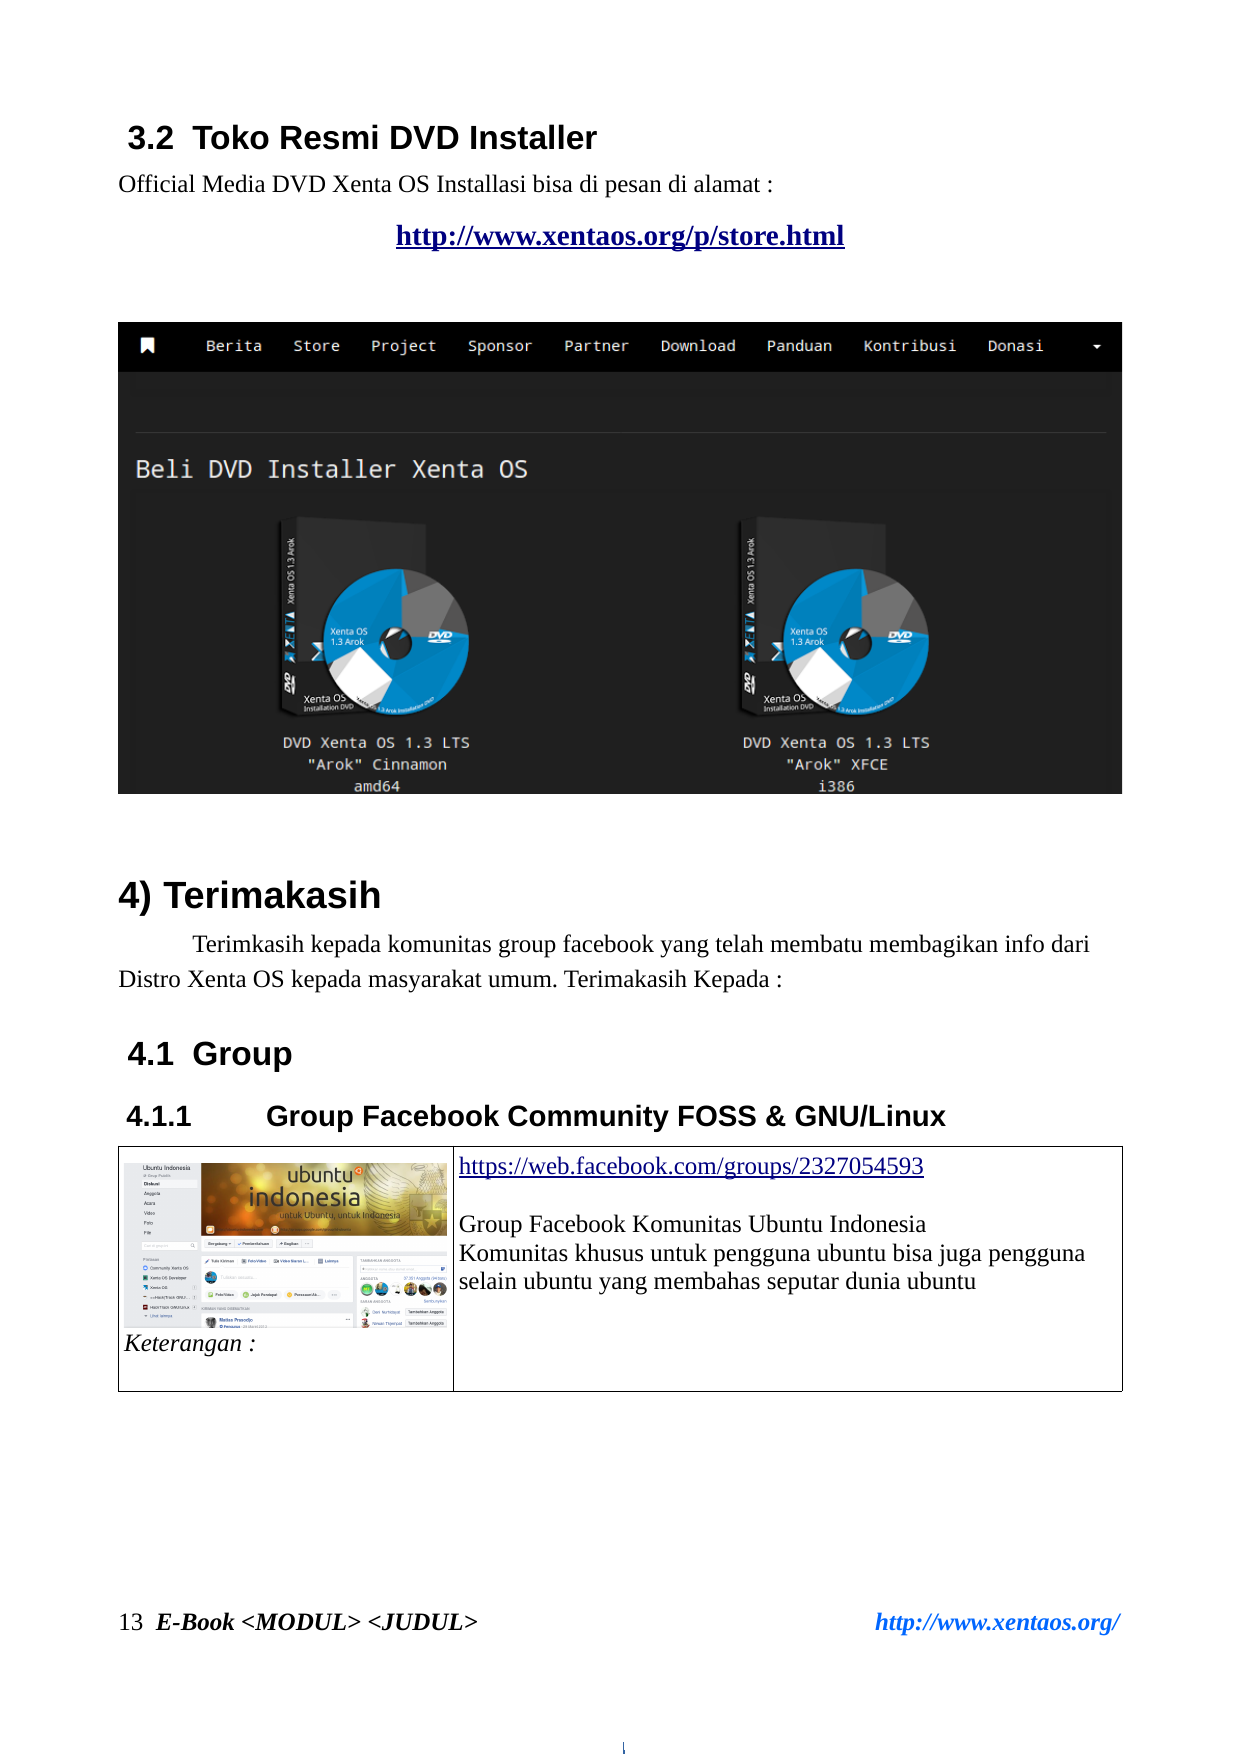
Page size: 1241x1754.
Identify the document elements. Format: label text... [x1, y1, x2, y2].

text Official Media DVD Xenta OS Installasi bisa di pesan di alamat : [118, 169, 1122, 198]
table_header https://web.facebook.com/groups/2327054593 Group Facebook Komunitas Ubuntu Indonesia Komunitas khusus untuk pengguna ubuntu bisa juga pengguna selain ubuntu yang membahas seputar dunia ubuntu [454, 1147, 1122, 1391]
subtitle Group [118, 1034, 1122, 1072]
text Terimkasih kepada komunitas group facebook yang telah membatu membagikan info dari Distro Xenta OS kepada masyarakat umum. Terimakasih Kepada : [118, 929, 1122, 992]
subtitle Group Facebook Community FOSS & GNU/Linux [118, 1099, 1122, 1133]
subtitle Toko Resmi DVD Installer [118, 118, 1122, 157]
picture [118, 322, 1123, 794]
subtitle Terimakasih [118, 873, 1122, 917]
picture [123, 1163, 447, 1328]
text http://www.xentaos.org/p/store.html [118, 218, 1122, 252]
table_header [119, 1147, 453, 1391]
